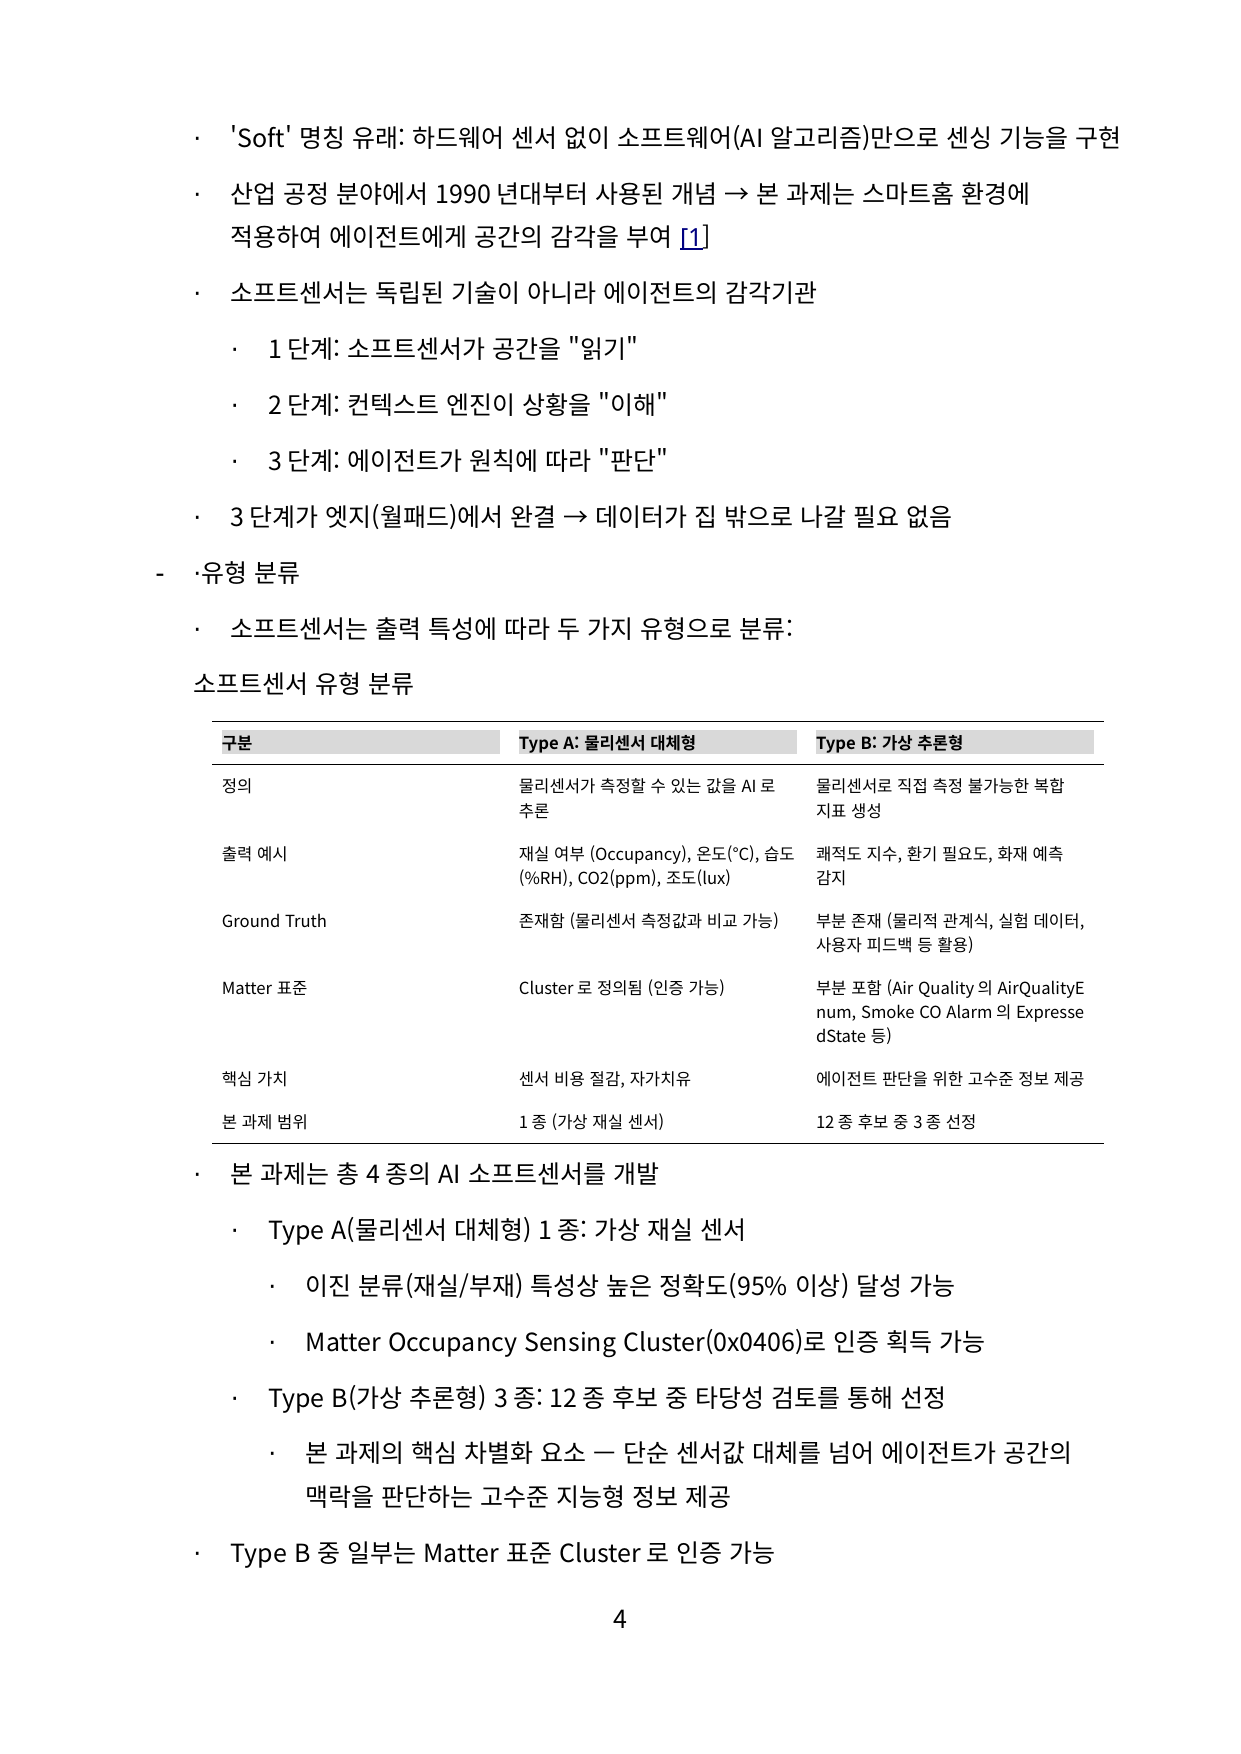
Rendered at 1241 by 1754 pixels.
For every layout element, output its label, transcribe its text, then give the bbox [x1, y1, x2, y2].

table_cell 1종 (가상 재실 센서) [509, 1100, 806, 1142]
list 3단계: 에이전트가 원칙에 따라 "판단" [231, 441, 1122, 477]
list Type A(물리센서 대체형) 1종: 가상 재실 센서 [231, 1210, 1122, 1246]
list 소프트센서는 출력 특성에 따라 두 가지 유형으로 분류: [193, 609, 1122, 645]
list ⋅유형 분류 [156, 553, 1122, 589]
list 본 과제는 총 4종의 AI 소프트센서를 개발 [193, 1154, 1122, 1191]
table_cell 정의 [212, 765, 509, 831]
table_cell 부분 포함 (Air Quality의 AirQualityEnum, Smoke CO Alarm의 ExpressedState 등) [806, 965, 1103, 1057]
table_cell 물리센서로 직접 측정 불가능한 복합 지표 생성 [806, 765, 1103, 831]
table_cell 쾌적도 지수, 환기 필요도, 화재 예측 감지 [806, 831, 1103, 898]
table_header Type B: 가상 추론형 [806, 722, 1103, 764]
table_cell 출력 예시 [212, 831, 509, 898]
list Matter Occupancy Sensing Cluster(0x0406)로 인증 획득 가능 [268, 1322, 1122, 1358]
list Type B(가상 추론형) 3종: 12종 후보 중 타당성 검토를 통해 선정 [231, 1378, 1122, 1414]
table_cell Ground Truth [212, 898, 509, 965]
table_cell 재실 여부 (Occupancy), 온도(°C), 습도(%RH), CO2(ppm), 조도(lux) [509, 831, 806, 898]
table_cell Cluster로 정의됨 (인증 가능) [509, 965, 806, 1057]
table_cell 핵심 가치 [212, 1057, 509, 1099]
table_cell Matter 표준 [212, 965, 509, 1057]
list 'Soft' 명칭 유래: 하드웨어 센서 없이 소프트웨어(AI 알고리즘)만으로 센싱 기능을 구현 [193, 118, 1122, 154]
table_cell 에이전트 판단을 위한 고수준 정보 제공 [806, 1057, 1103, 1099]
table_cell 존재함 (물리센서 측정값과 비교 가능) [509, 898, 806, 965]
table_cell 부분 존재 (물리적 관계식, 실험 데이터, 사용자 피드백 등 활용) [806, 898, 1103, 965]
table_header Type A: 물리센서 대체형 [509, 722, 806, 764]
list 이진 분류(재실/부재) 특성상 높은 정확도(95% 이상) 달성 가능 [268, 1266, 1122, 1302]
list 2단계: 컨텍스트 엔진이 상황을 "이해" [231, 385, 1122, 422]
table_cell 본 과제 범위 [212, 1100, 509, 1142]
list 1단계: 소프트센서가 공간을 "읽기" [231, 329, 1122, 366]
list 소프트센서는 독립된 기술이 아니라 에이전트의 감각기관 [193, 273, 1122, 310]
table_cell 센서 비용 절감, 자가치유 [509, 1057, 806, 1099]
list Type B 중 일부는 Matter 표준 Cluster로 인증 가능 [193, 1533, 1122, 1569]
list 3단계가 엣지(월패드)에서 완결 → 데이터가 집 밖으로 나갈 필요 없음 [193, 497, 1122, 533]
table_cell 12종 후보 중 3종 선정 [806, 1100, 1103, 1142]
list 본 과제의 핵심 차별화 요소 — 단순 센서값 대체를 넘어 에이전트가 공간의 맥락을 판단하는 고수준 지능형 정보 제공 [268, 1434, 1122, 1514]
list 소프트센서 유형 분류 [156, 665, 1122, 701]
table_header 구분 [212, 722, 509, 764]
table_cell 물리센서가 측정할 수 있는 값을 AI로 추론 [509, 765, 806, 831]
list 산업 공정 분야에서 1990년대부터 사용된 개념 → 본 과제는 스마트홈 환경에 적용하여 에이전트에게 공간의 감각을 부여 [1] [193, 174, 1122, 254]
